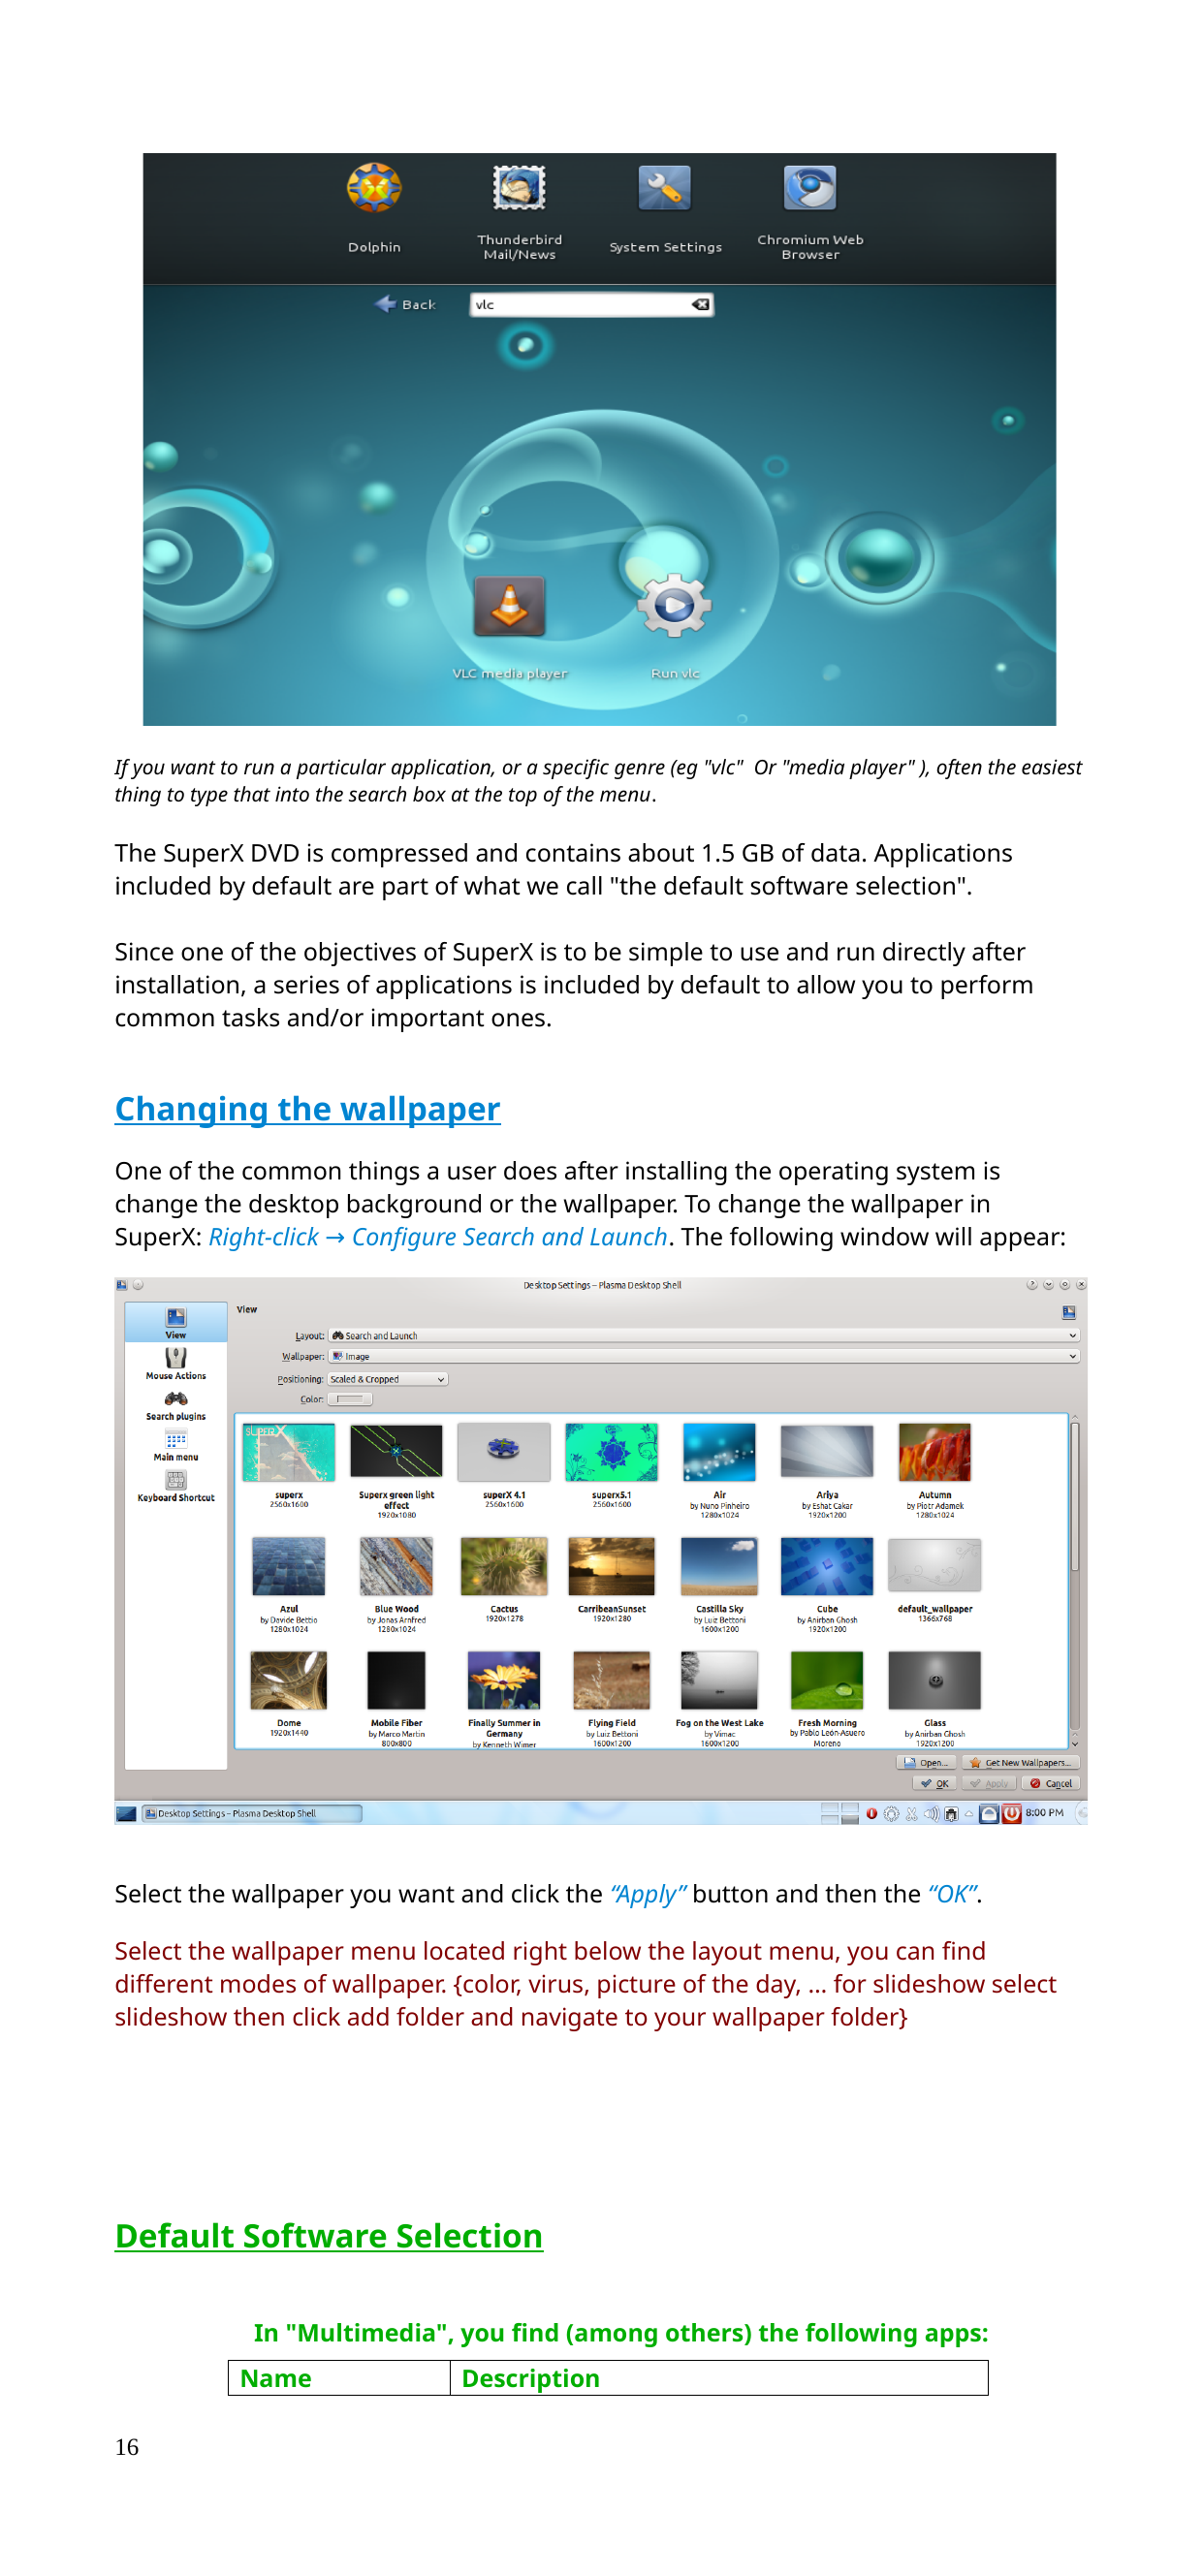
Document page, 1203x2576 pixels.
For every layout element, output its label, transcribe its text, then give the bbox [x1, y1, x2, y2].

text The SuperX DVD is compressed and contains about 1.5 GB of data. Applications included by default are part of what we call "the default software selection". [114, 835, 1088, 902]
text In "Multimedia", you find (among others) the following apps: [254, 2315, 1088, 2349]
text Select the wallpaper menu located right below the layout menu, you can find different modes of wallpaper. {color, virus, picture of the day, … for slideshow select slideshow then click add folder and navigate to your wallpaper folder} [114, 1933, 1088, 2032]
text If you want to run a particular application, or a specific genre (eg "vlc" Or "media player" ), often the easiest thing to type that into the search box at the top of the menu. [114, 753, 1088, 808]
text Since one of the objectives of SuperX is to be simple to use and run directly after installation, a series of applications is included by default to allow you to perform common tasks and/or important ones. [114, 934, 1088, 1034]
text Default Software Selection [114, 2214, 1088, 2257]
picture [142, 153, 1057, 726]
picture [114, 1277, 1089, 1825]
text One of the common things a user does after installing the operating system is change the desktop background or the wallpaper. To change the wallpaper in SuperX: Right-click → Configure Search and Launch. The following window will appear: [114, 1154, 1088, 1253]
text Select the wallpaper you want and click the “Apply” button and then the “OK”. [114, 1876, 1088, 1909]
text Changing the wallpaper [114, 1086, 1088, 1130]
table_header Name [229, 2361, 450, 2395]
table_header Description [451, 2361, 988, 2395]
